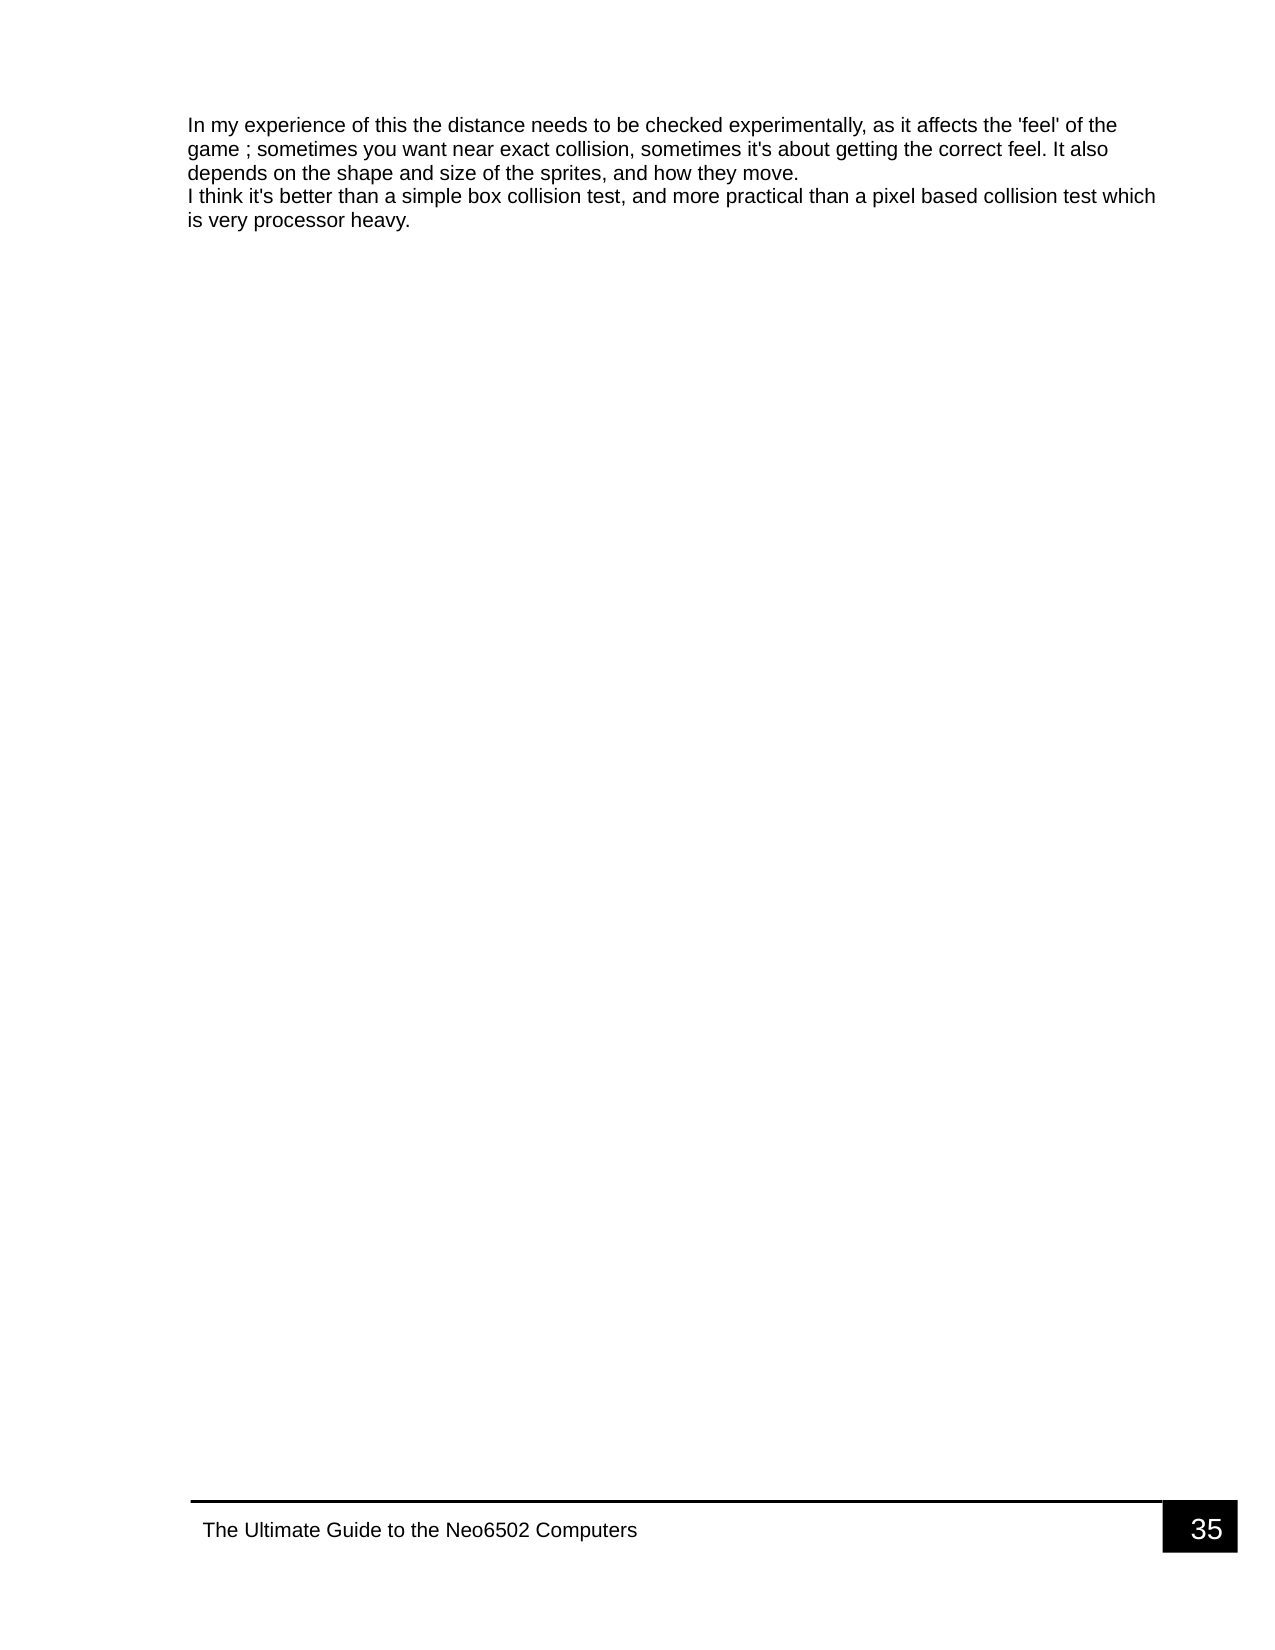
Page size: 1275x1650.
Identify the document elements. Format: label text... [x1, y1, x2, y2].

text I think it's better than a simple box collision test, and more practical than a pixel based collision test which is very processor heavy. [187, 184, 1162, 232]
text In my experience of this the distance needs to be checked experimentally, as it affects the 'feel' of the game ; sometimes you want near exact collision, sometimes it's about getting the correct feel. It also depends on the shape and size of the sprites, and how they move. [187, 112, 1162, 184]
